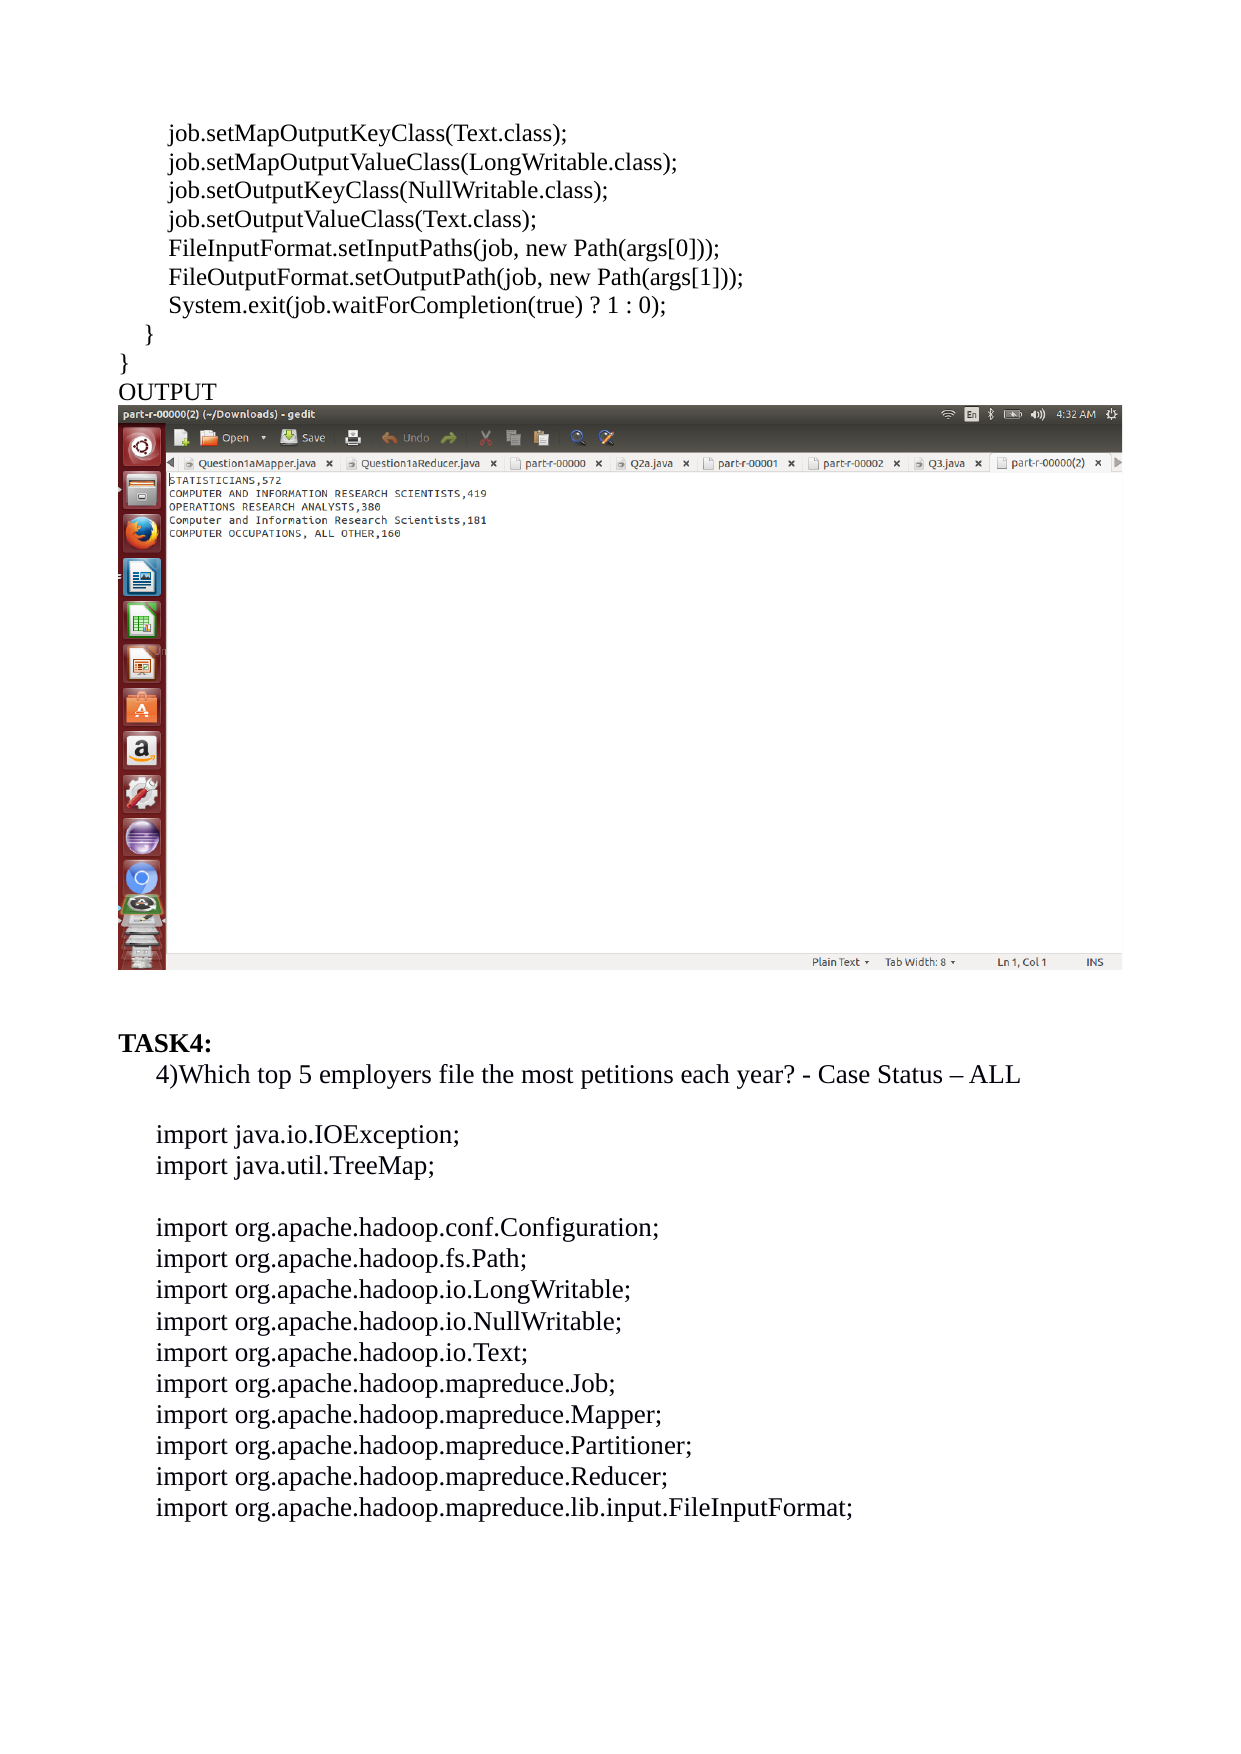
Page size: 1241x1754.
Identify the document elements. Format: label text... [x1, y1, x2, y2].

text import org.apache.hadoop.mapreduce.Partitioner; [156, 1429, 1122, 1460]
text import org.apache.hadoop.io.Text; [156, 1336, 1122, 1367]
text import java.util.TreeMap; [156, 1149, 1122, 1180]
text import java.io.IOException; [156, 1118, 1122, 1149]
text } [118, 348, 1122, 377]
text FileOutputFormat.setOutputPath(job, new Path(args[1])); [118, 262, 1122, 291]
text import org.apache.hadoop.mapreduce.Reducer; [156, 1460, 1122, 1492]
text OUTPUT [118, 377, 1122, 405]
text import org.apache.hadoop.fs.Path; [156, 1242, 1122, 1273]
text import org.apache.hadoop.io.LongWritable; [156, 1273, 1122, 1305]
text job.setOutputValueClass(Text.class); [118, 204, 1122, 233]
text import org.apache.hadoop.mapreduce.Mapper; [156, 1398, 1122, 1429]
text job.setMapOutputKeyClass(Text.class); [118, 118, 1122, 147]
text job.setMapOutputValueClass(LongWritable.class); [118, 147, 1122, 176]
text import org.apache.hadoop.conf.Configuration; [156, 1211, 1122, 1242]
text } [118, 319, 1122, 348]
text import org.apache.hadoop.mapreduce.lib.input.FileInputFormat; [156, 1492, 1122, 1523]
text FileInputFormat.setInputPaths(job, new Path(args[0])); [118, 233, 1122, 262]
text job.setOutputKeyClass(NullWritable.class); [118, 176, 1122, 204]
text import org.apache.hadoop.io.NullWritable; [156, 1305, 1122, 1336]
text 4)Which top 5 employers file the most petitions each year? - Case Status – ALL [156, 1059, 1122, 1090]
text import org.apache.hadoop.mapreduce.Job; [156, 1367, 1122, 1398]
text System.exit(job.waitForCompletion(true) ? 1 : 0); [118, 291, 1122, 319]
text TASK4: [118, 1027, 1122, 1059]
picture [118, 405, 1123, 970]
